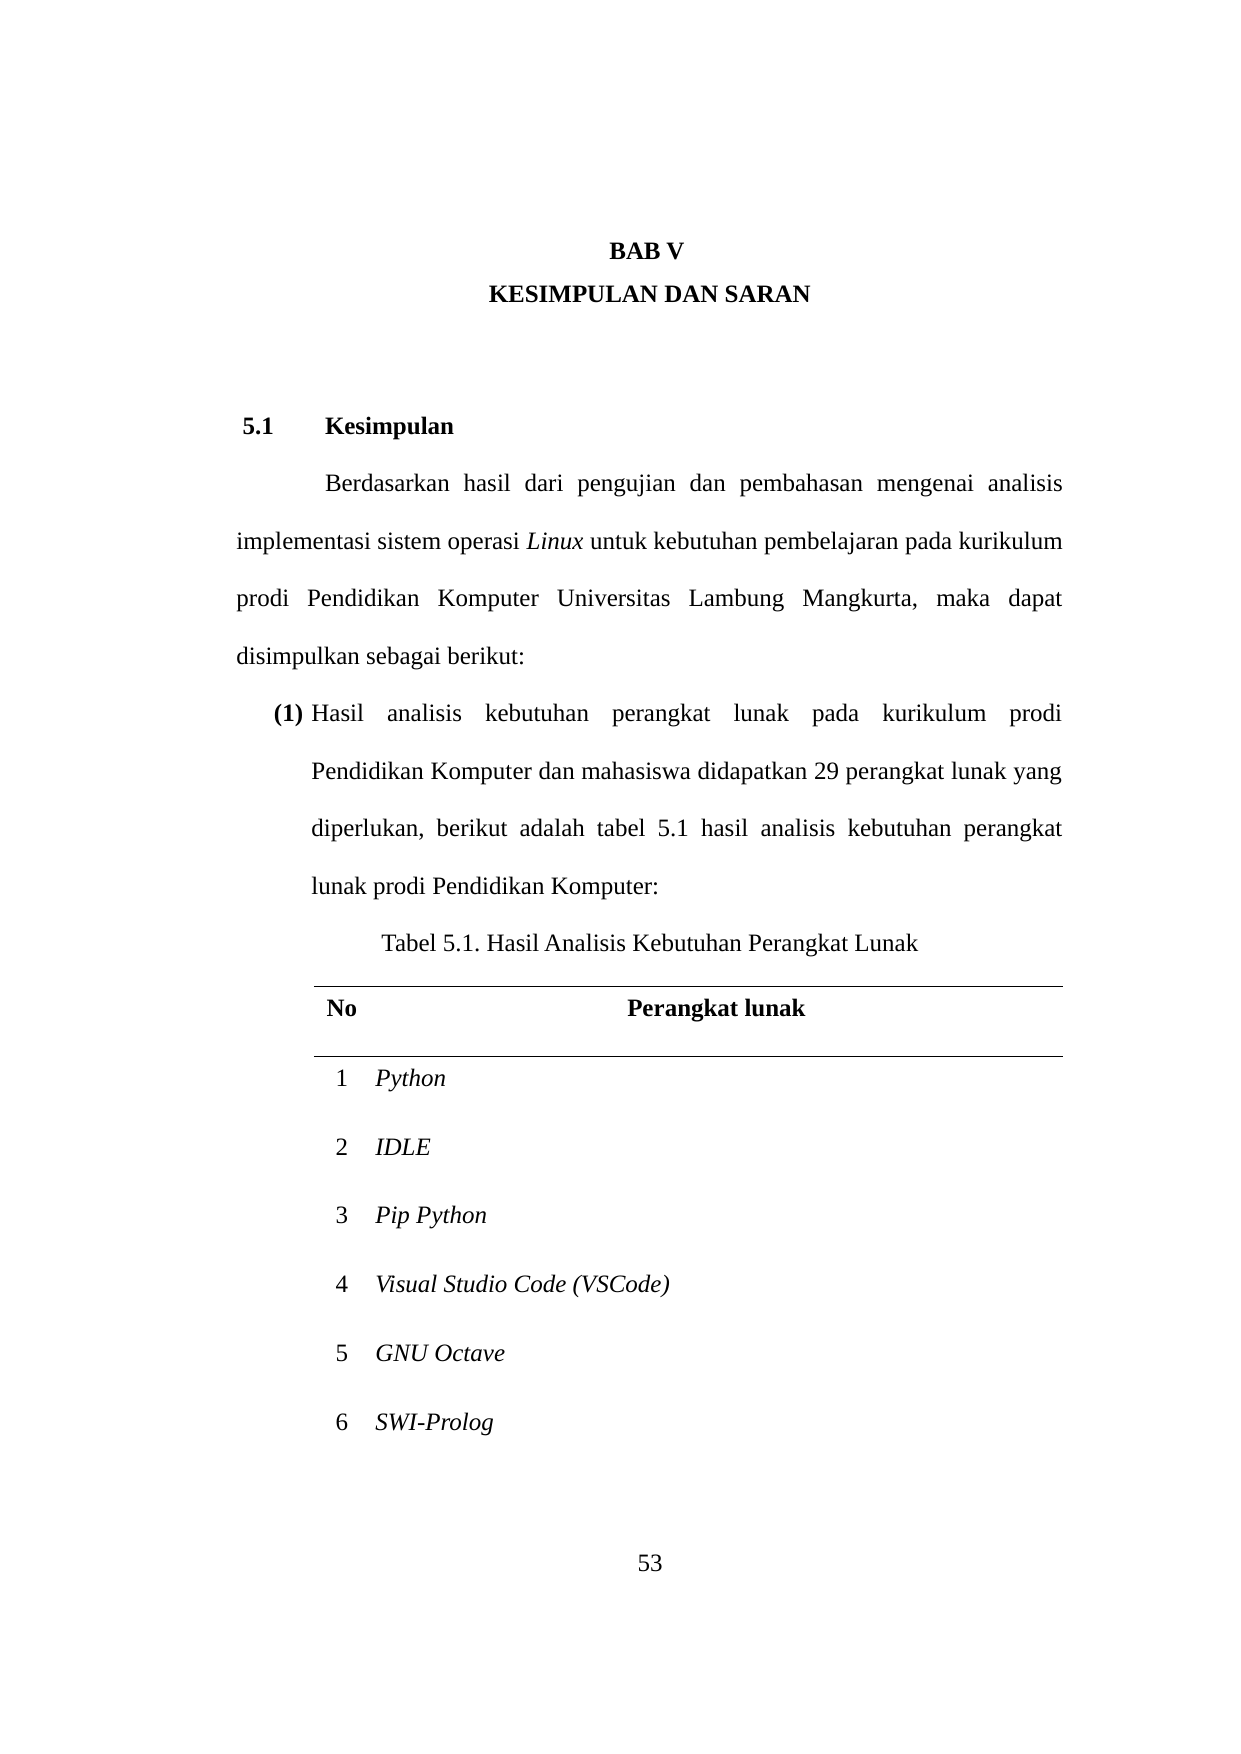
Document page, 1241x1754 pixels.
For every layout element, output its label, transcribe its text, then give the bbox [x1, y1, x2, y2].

table_cell IDLE [369, 1126, 1063, 1195]
table_cell 3 [314, 1195, 369, 1263]
table_cell 6 [314, 1401, 369, 1470]
table_cell 5 [314, 1333, 369, 1401]
table_cell 2 [314, 1126, 369, 1195]
table_cell Pip Python [369, 1195, 1063, 1263]
table_header No [314, 987, 369, 1056]
table_cell Python [369, 1057, 1063, 1126]
subtitle KESIMPULAN DAN SARAN [236, 236, 1063, 308]
table_cell 4 [314, 1264, 369, 1332]
text Tabel 5.1. Hasil analisis kebutuhan perangkat lunak [236, 928, 1063, 957]
table_cell GNU Octave [369, 1333, 1063, 1401]
text Berdasarkan hasil dari pengujian dan pembahasan mengenai analisis implementasi sistem operasi Linux untuk kebutuhan pembelajaran pada kurikulum prodi Pendidikan Komputer Universitas Lambung Mangkurta, maka dapat disimpulkan sebagai berikut: [236, 468, 1063, 670]
table_header Perangkat lunak [369, 987, 1063, 1056]
table_cell 1 [314, 1057, 369, 1126]
table_cell Visual Studio Code (VSCode) [369, 1264, 1063, 1332]
list Hasil analisis kebutuhan perangkat lunak pada kurikulum prodi Pendidikan Komputer dan mahasiswa didapatkan 29 perangkat lunak yang diperlukan, berikut adalah tabel 5.1 hasil analisis kebutuhan perangkat lunak prodi Pendidikan Komputer: [274, 698, 1063, 900]
subtitle Kesimpulan [236, 411, 1063, 440]
table_cell SWI-Prolog [369, 1401, 1063, 1470]
